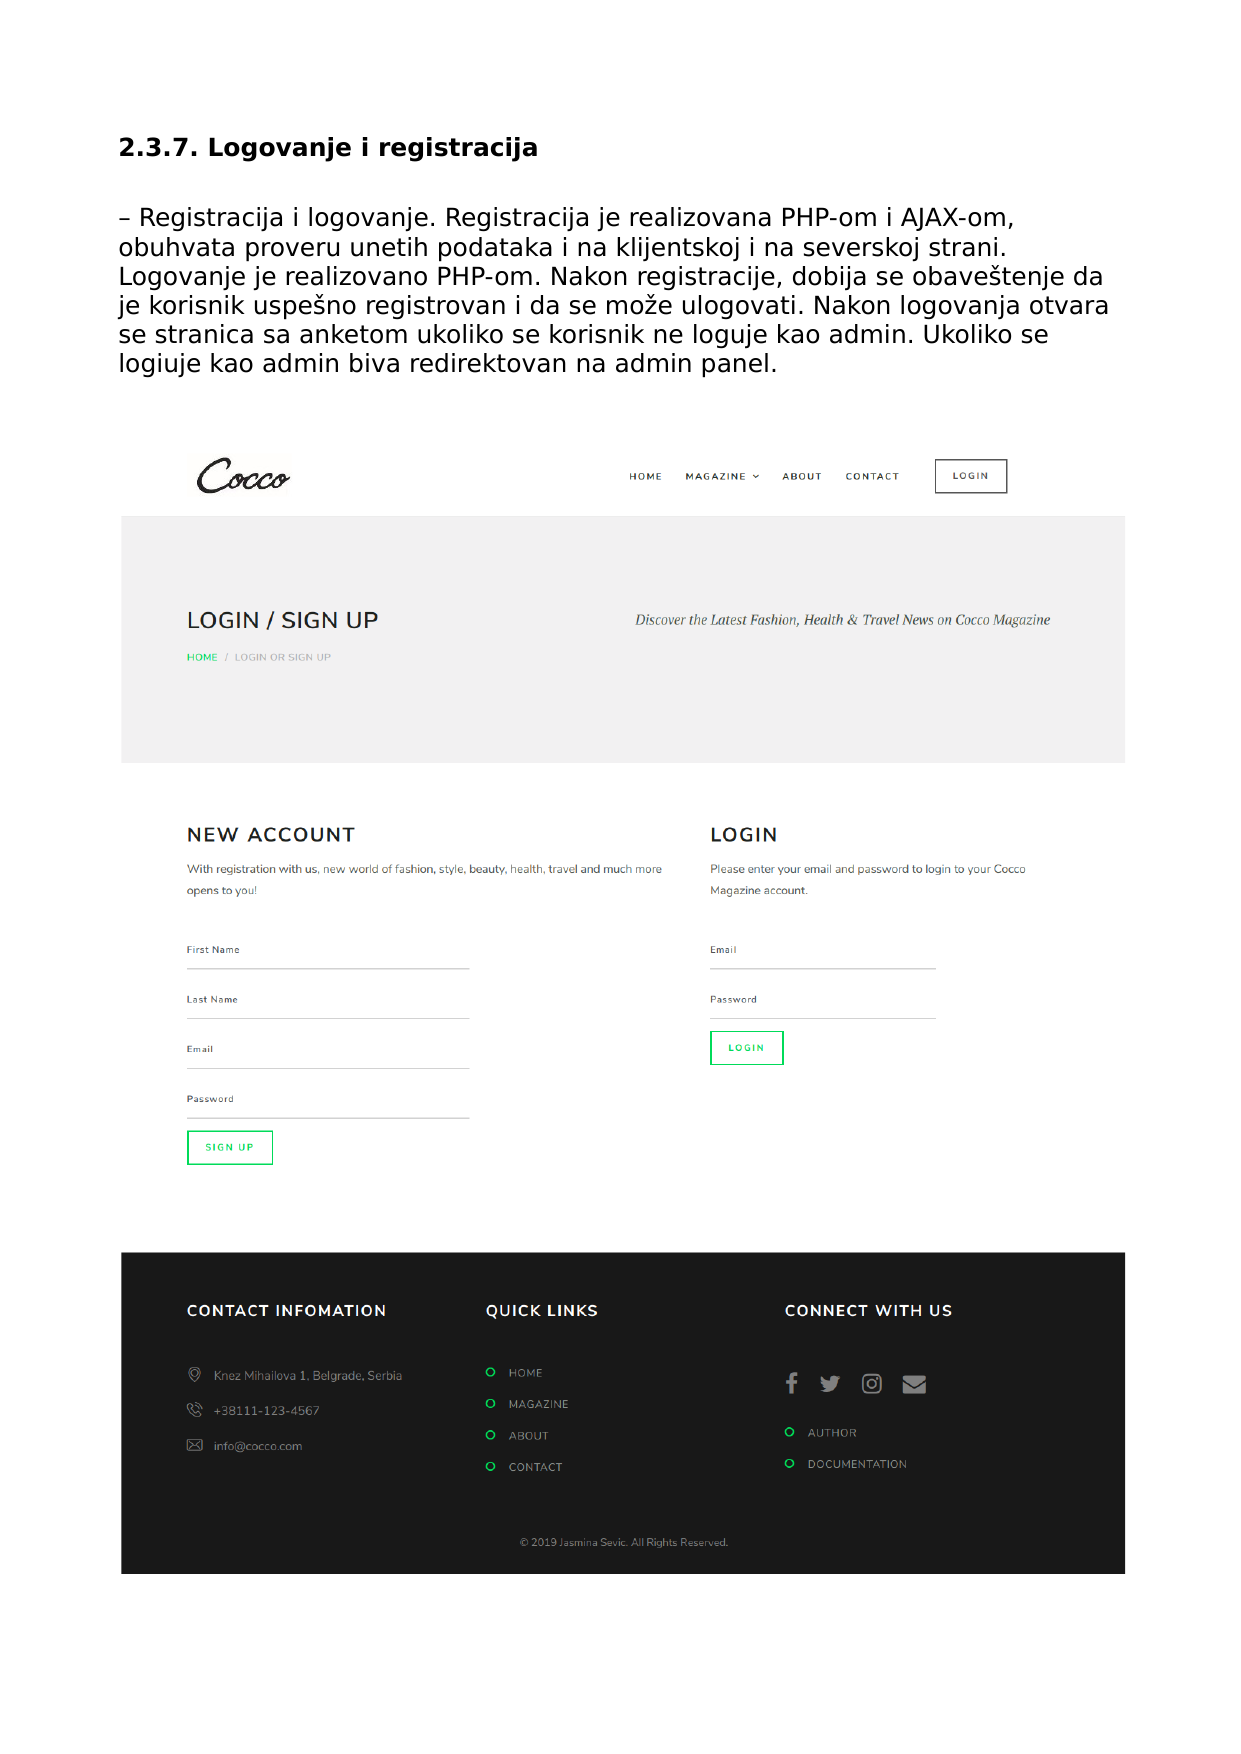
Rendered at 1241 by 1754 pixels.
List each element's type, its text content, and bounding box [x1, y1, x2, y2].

subtitle 2.3.7. Logovanje i registracija [118, 133, 1122, 162]
text – Registracija i logovanje. Registracija je realizovana PHP-om i AJAX-om, obuhvata proveru unetih podataka i na klijentskoj i na severskoj strani. Logovanje je realizovano PHP-om. Nakon registracije, dobija se obaveštenje da je korisnik uspešno registrovan i da se može ulogovati. Nakon logovanja otvara se stranica sa anketom ukoliko se korisnik ne loguje kao admin. Ukoliko se logiuje kao admin biva redirektovan na admin panel. [118, 203, 1122, 378]
picture [121, 434, 1126, 1574]
